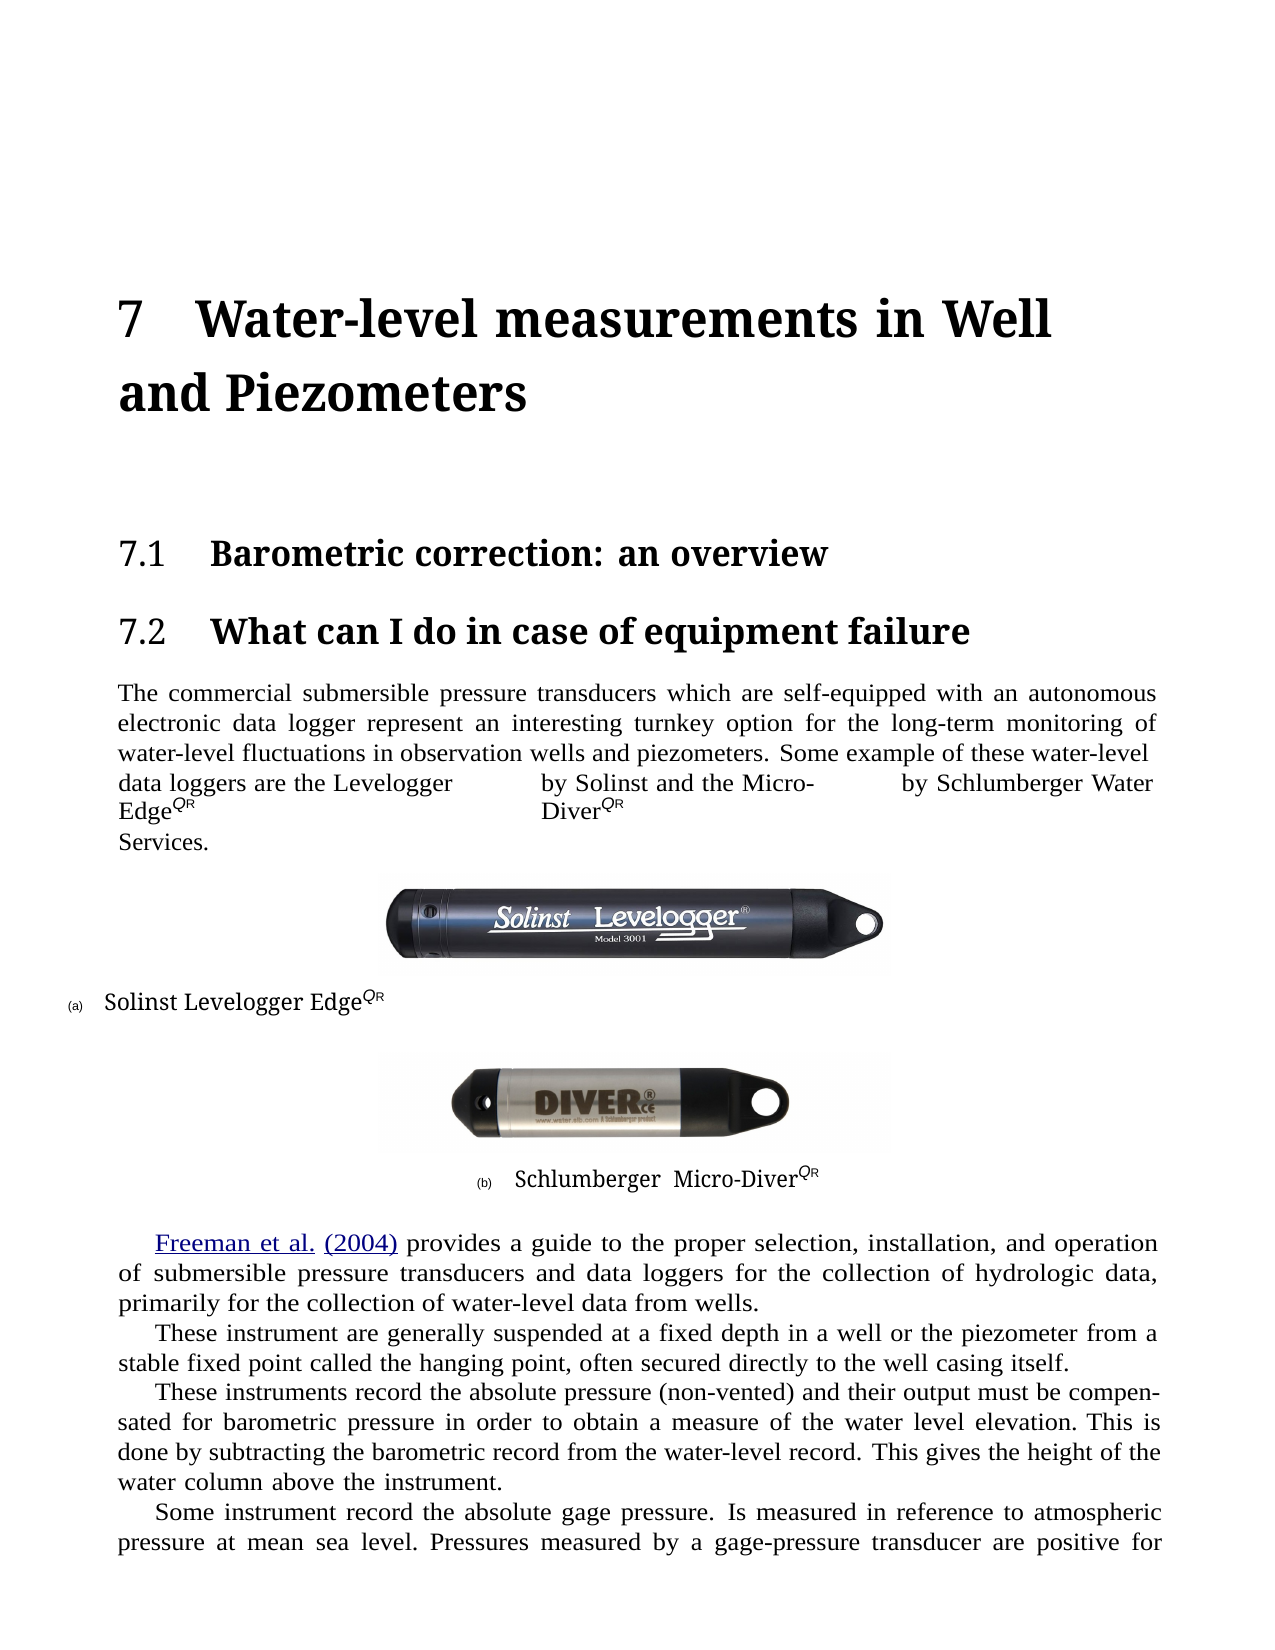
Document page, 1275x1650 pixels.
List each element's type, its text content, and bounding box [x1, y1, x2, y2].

text Services. [118, 827, 528, 856]
text by Solinst and the Micro-DiverQR [541, 768, 889, 826]
text by Schlumberger Water [901, 768, 1173, 797]
text data loggers are the Levelogger EdgeQR [118, 768, 528, 826]
picture [377, 873, 892, 976]
subtitle Barometric correction: an overview [118, 528, 1173, 576]
subtitle Water-level measurements in Well and Piezometers [117, 283, 1075, 427]
text These instrument are generally suspended at a fixed depth in a well or the piezometer from a stable fixed point called the hanging point, often secured directly to the well casing itself. [118, 1318, 1157, 1376]
text These instruments record the absolute pressure (non-vented) and their output must be compen- sated for barometric pressure in order to obtain a measure of the water level elevation. This is done by subtracting the barometric record from the water-level record. This gives the height of the water column above the instrument. [117, 1377, 1161, 1496]
text Freeman et al. (2004) provides a guide to the proper selection, installation, and operation of submersible pressure transducers and data loggers for the collection of hydrologic data, primarily for the collection of water-level data from wells. [118, 1228, 1158, 1317]
text The commercial submersible pressure transducers which are self-equipped with an autonomous electronic data logger represent an interesting turnkey option for the long-term monitoring of water-level fluctuations in observation wells and piezometers. Some example of these water-level [117, 678, 1157, 767]
picture [377, 1052, 891, 1153]
text Some instrument record the absolute gage pressure. Is measured in reference to atmospheric pressure at mean sea level. Pressures measured by a gage-pressure transducer are positive for [117, 1497, 1162, 1556]
list Solinst Levelogger EdgeQR [68, 985, 1173, 1017]
list Schlumberger Micro-DiverQR [477, 1162, 1173, 1194]
subtitle What can I do in case of equipment failure [118, 606, 1173, 655]
